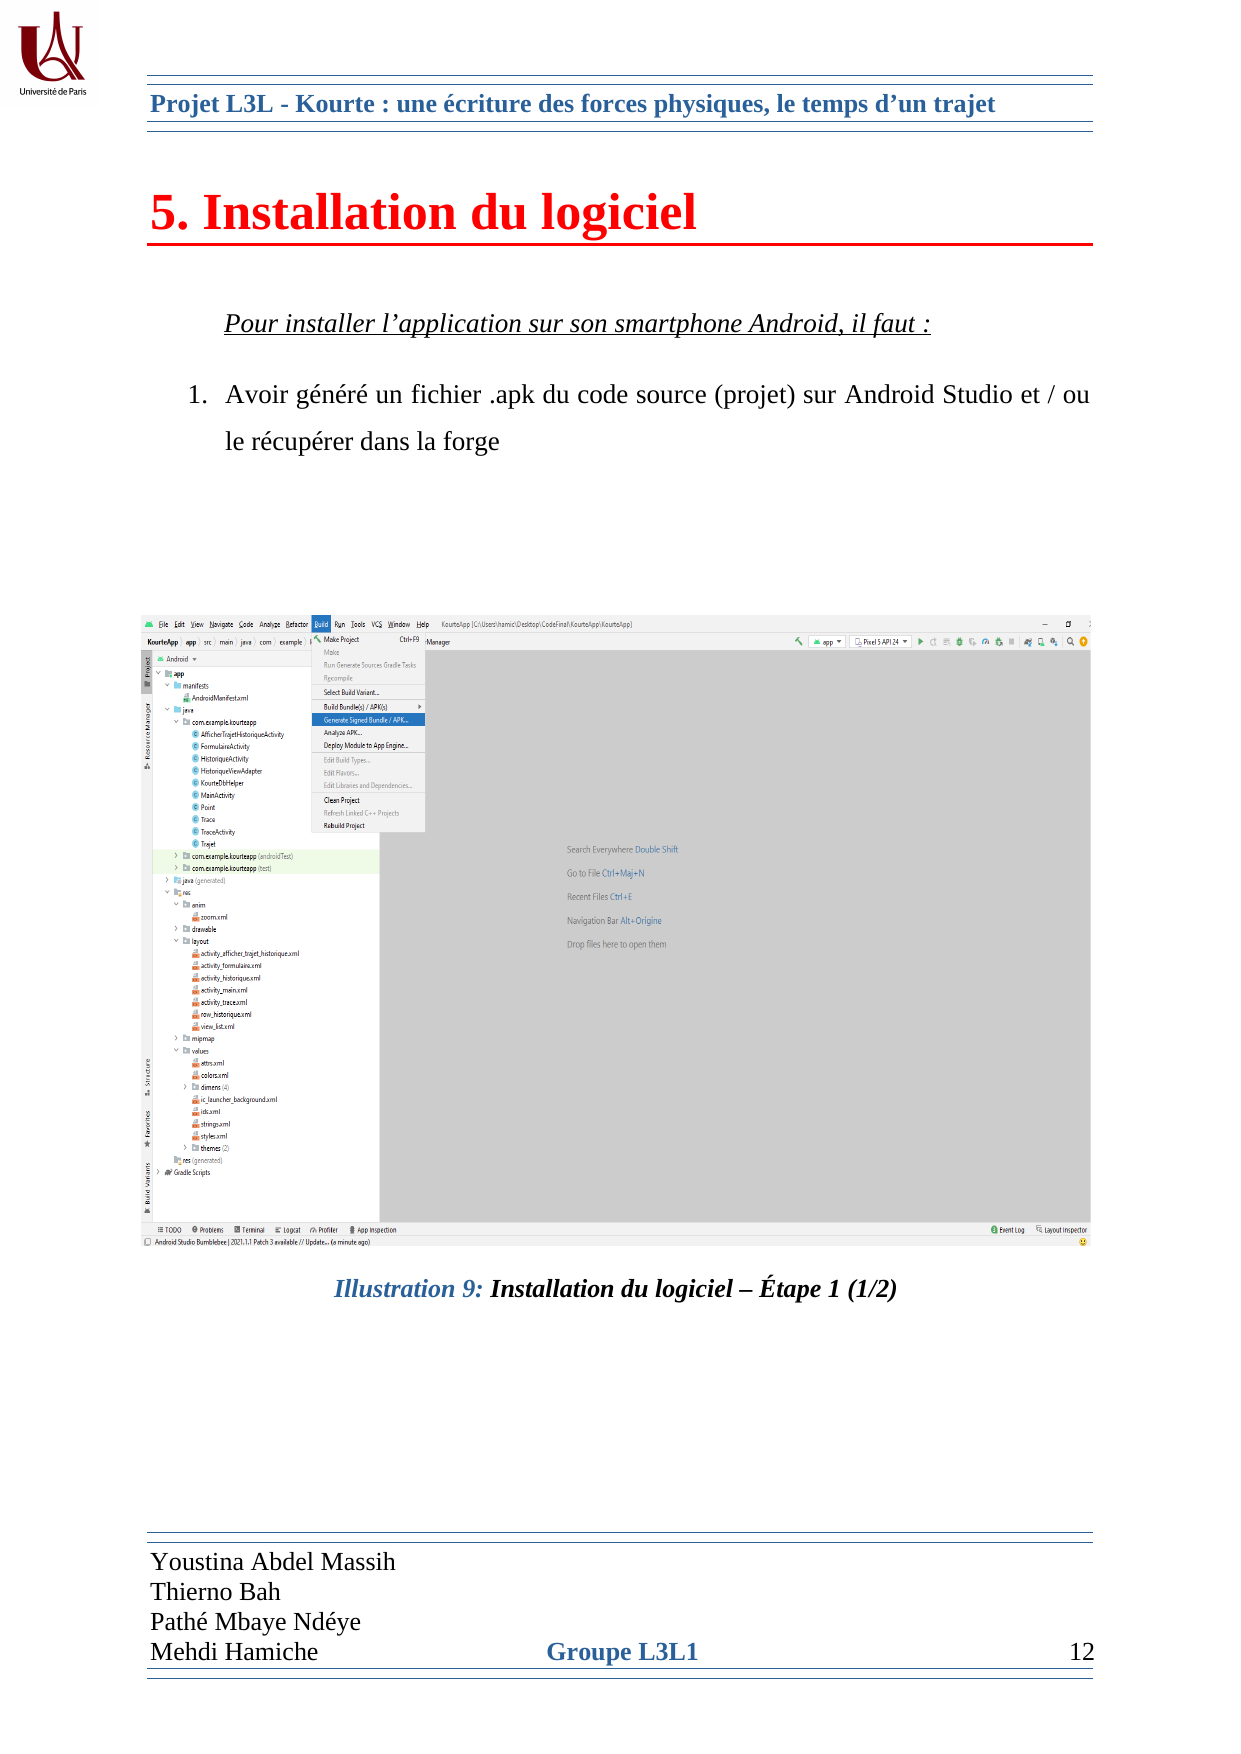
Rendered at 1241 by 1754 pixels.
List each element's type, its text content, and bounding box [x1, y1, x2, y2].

text Illustration 9: Installation du logiciel – Étape 1 (1/2) [137, 615, 1095, 1303]
text Pour installer l’application sur son smartphone Android, il faut : [150, 307, 1090, 338]
picture [0, 0, 101, 107]
subtitle 5. Installation du logiciel [147, 178, 1093, 243]
picture [141, 615, 1091, 1246]
list Avoir généré un fichier .apk du code source (projet) sur Android Studio et / ou le récupérer dans la forge [187, 378, 1090, 456]
